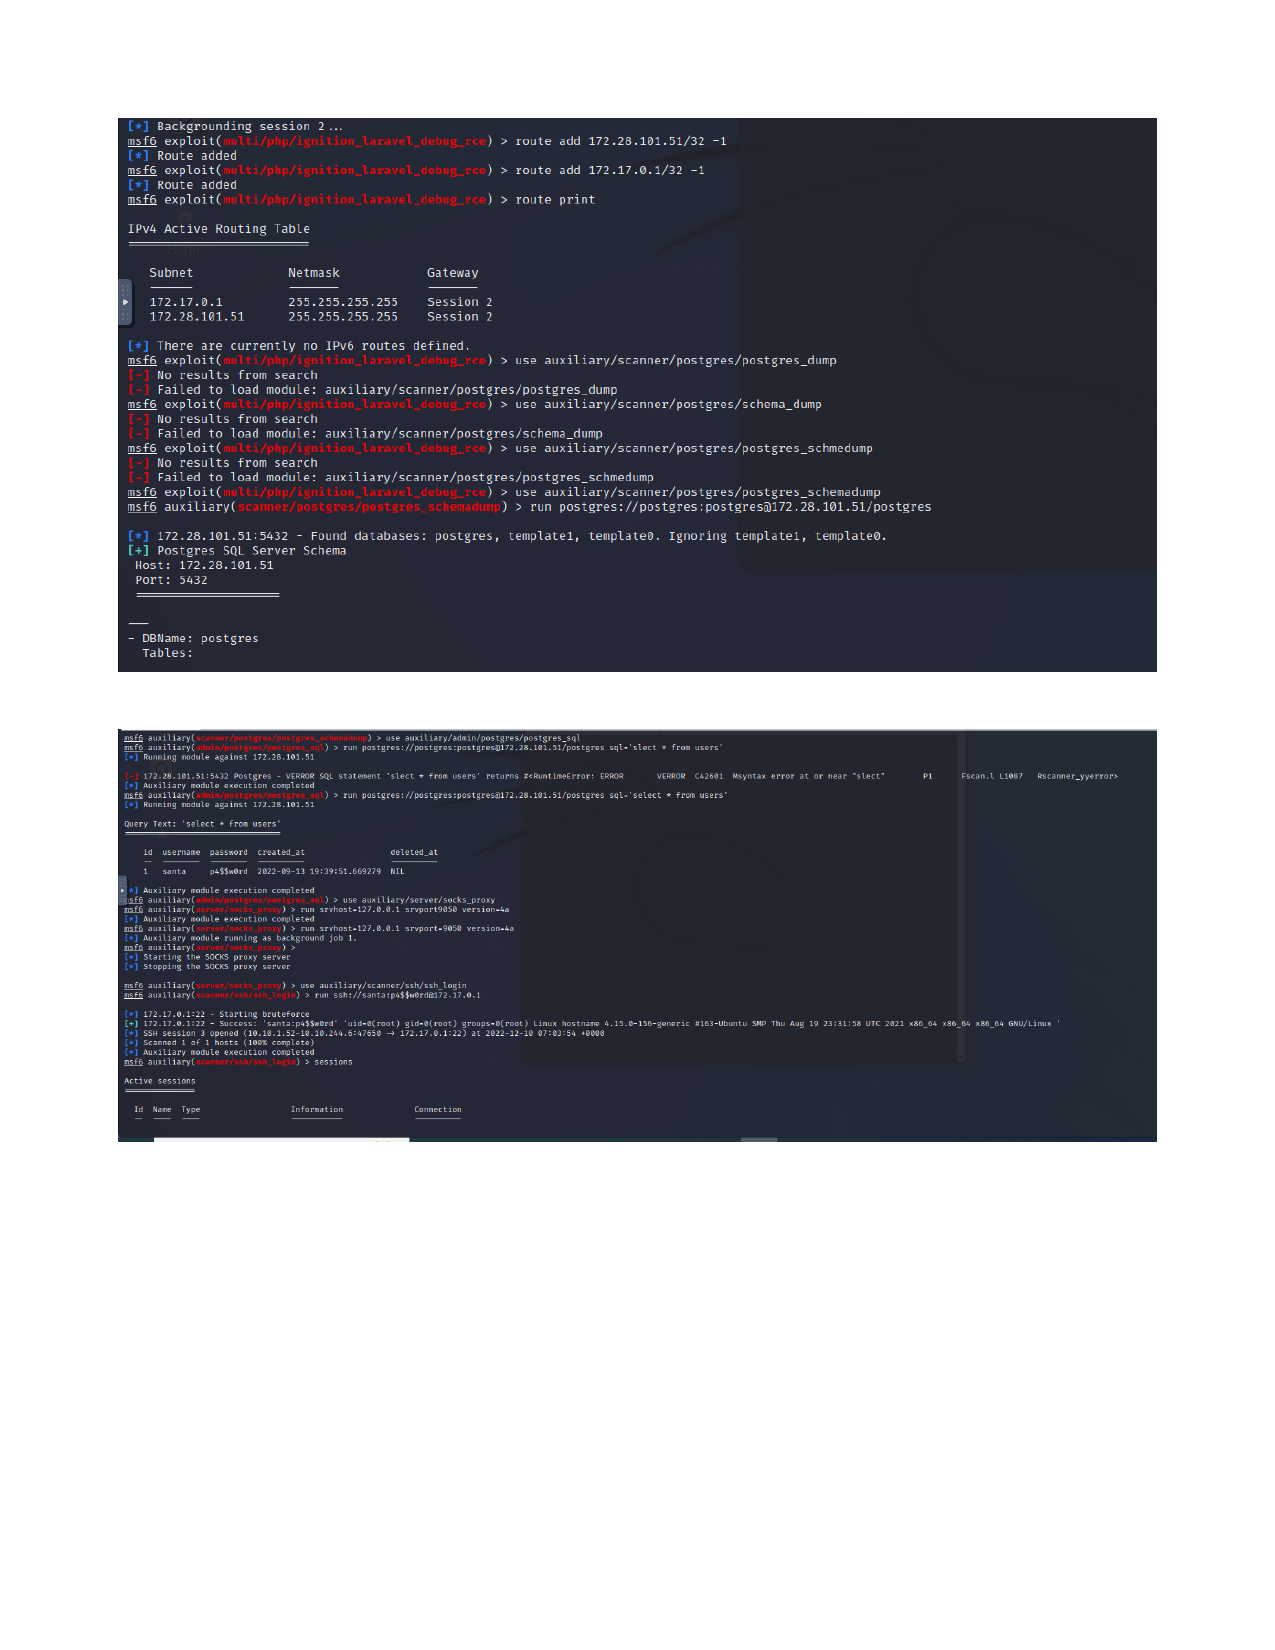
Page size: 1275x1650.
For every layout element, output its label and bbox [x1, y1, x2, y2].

picture [118, 118, 1157, 672]
picture [118, 729, 1157, 1142]
